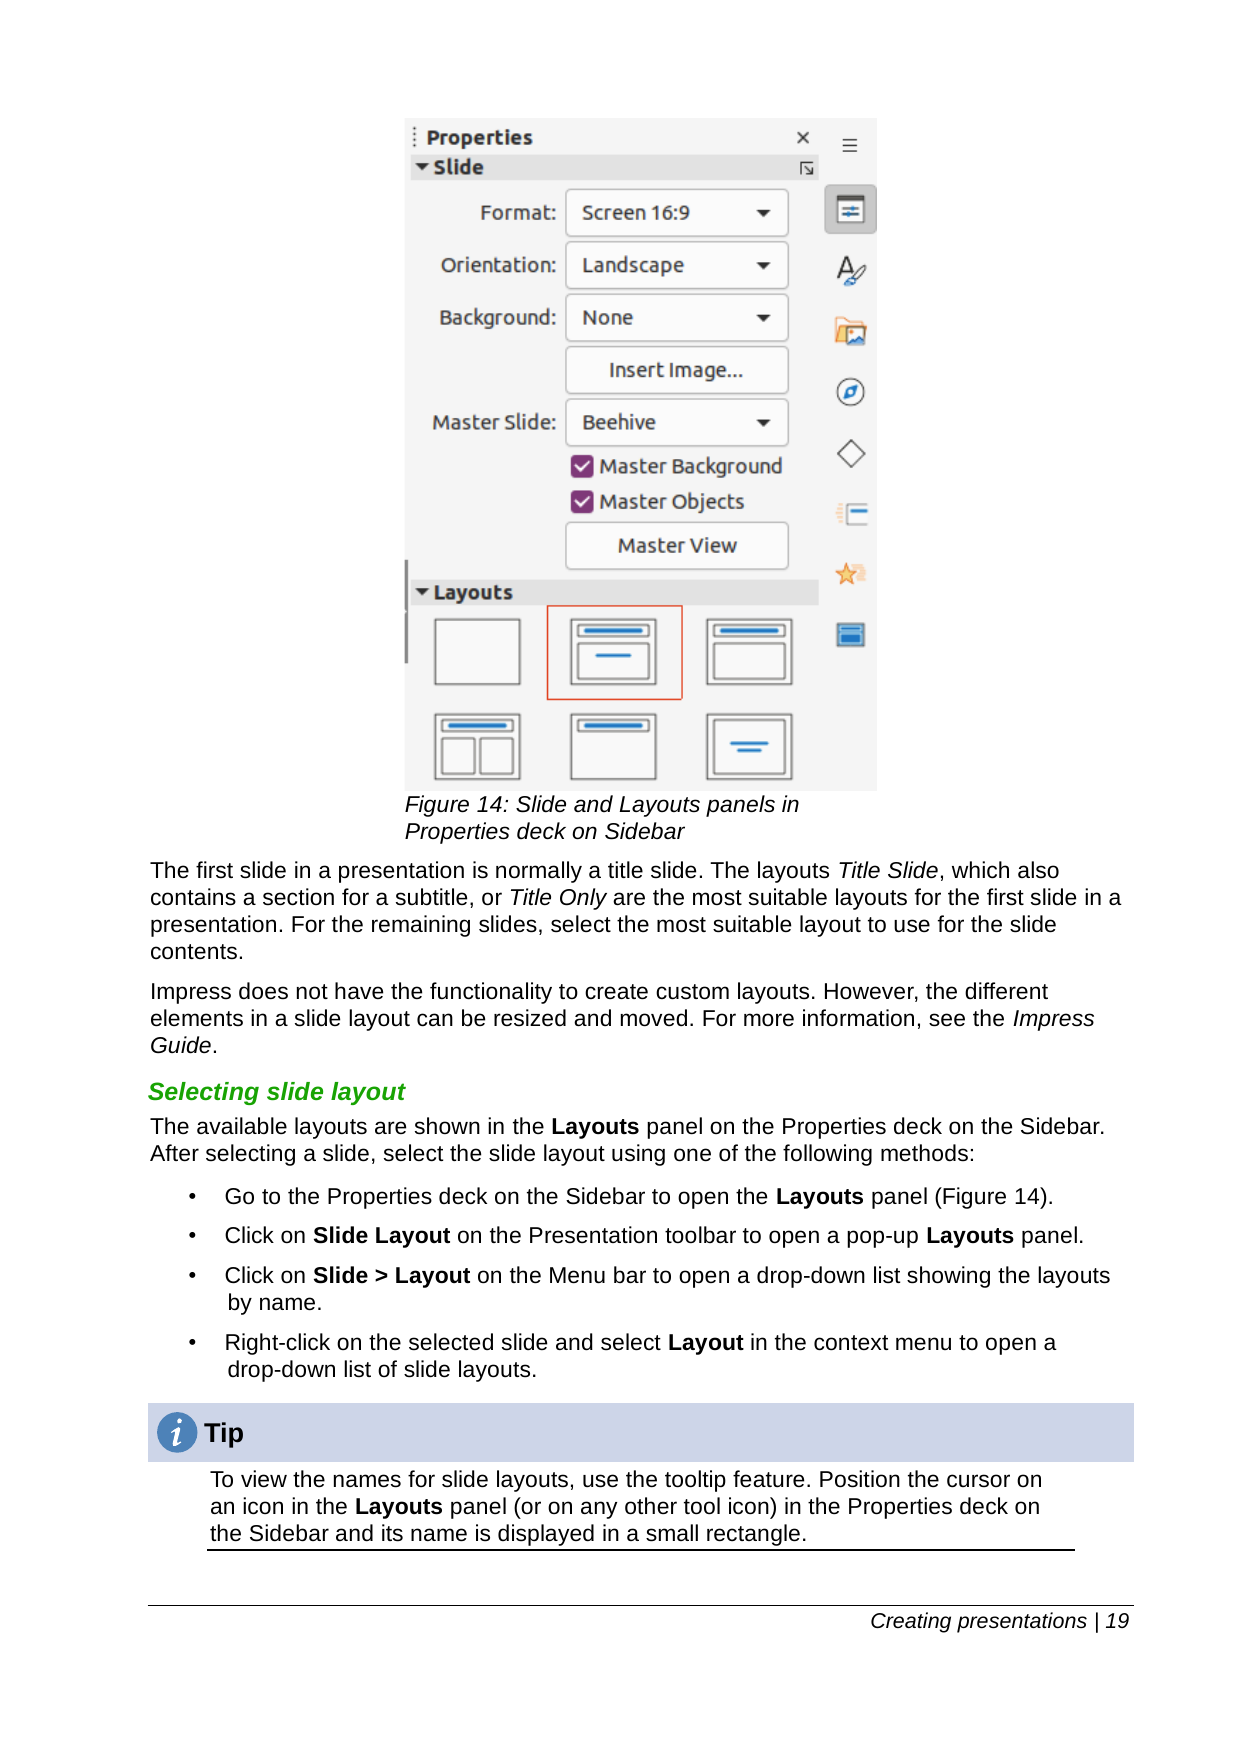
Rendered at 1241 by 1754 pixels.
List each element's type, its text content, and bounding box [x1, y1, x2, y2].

list Right-click on the selected slide and select Layout in the context menu to open a drop‑down list of slide layouts. [185, 1325, 1134, 1385]
picture [404, 118, 877, 791]
list The available layouts are shown in the Layouts panel on the Properties deck on the Sidebar. After selecting a slide, select the slide layout using one of the following methods: [150, 1112, 1134, 1167]
text Figure 14: Slide and Layouts panels in Properties deck on Sidebar [404, 791, 877, 844]
text The first slide in a presentation is normally a title slide. The layouts Title Slide, which also contains a section for a subtitle, or Title Only are the most suitable layouts for the first slide in a presentation. For the remaining slides, select the most suitable layout to use for the slide contents. [150, 856, 1134, 965]
subtitle Selecting slide layout [148, 1077, 1134, 1106]
subtitle Tip [148, 1403, 1134, 1462]
list Click on Slide Layout on the Presentation toolbar to open a pop-up Layouts panel. [185, 1219, 1134, 1249]
text To view the names for slide layouts, use the tooltip feature. Position the cursor on an icon in the Layouts panel (or on any other tool icon) in the Properties deck on the Sidebar and its name is displayed in a small rectangle. [207, 1462, 1075, 1549]
list Go to the Properties deck on the Sidebar to open the Layouts panel (Figure 14). [185, 1179, 1134, 1209]
list Click on Slide > Layout on the Menu bar to open a drop-down list showing the layouts by name. [185, 1258, 1134, 1315]
text Impress does not have the functionality to create custom layouts. However, the different elements in a slide layout can be resized and moved. For more information, see the Impress Guide. [150, 977, 1134, 1058]
